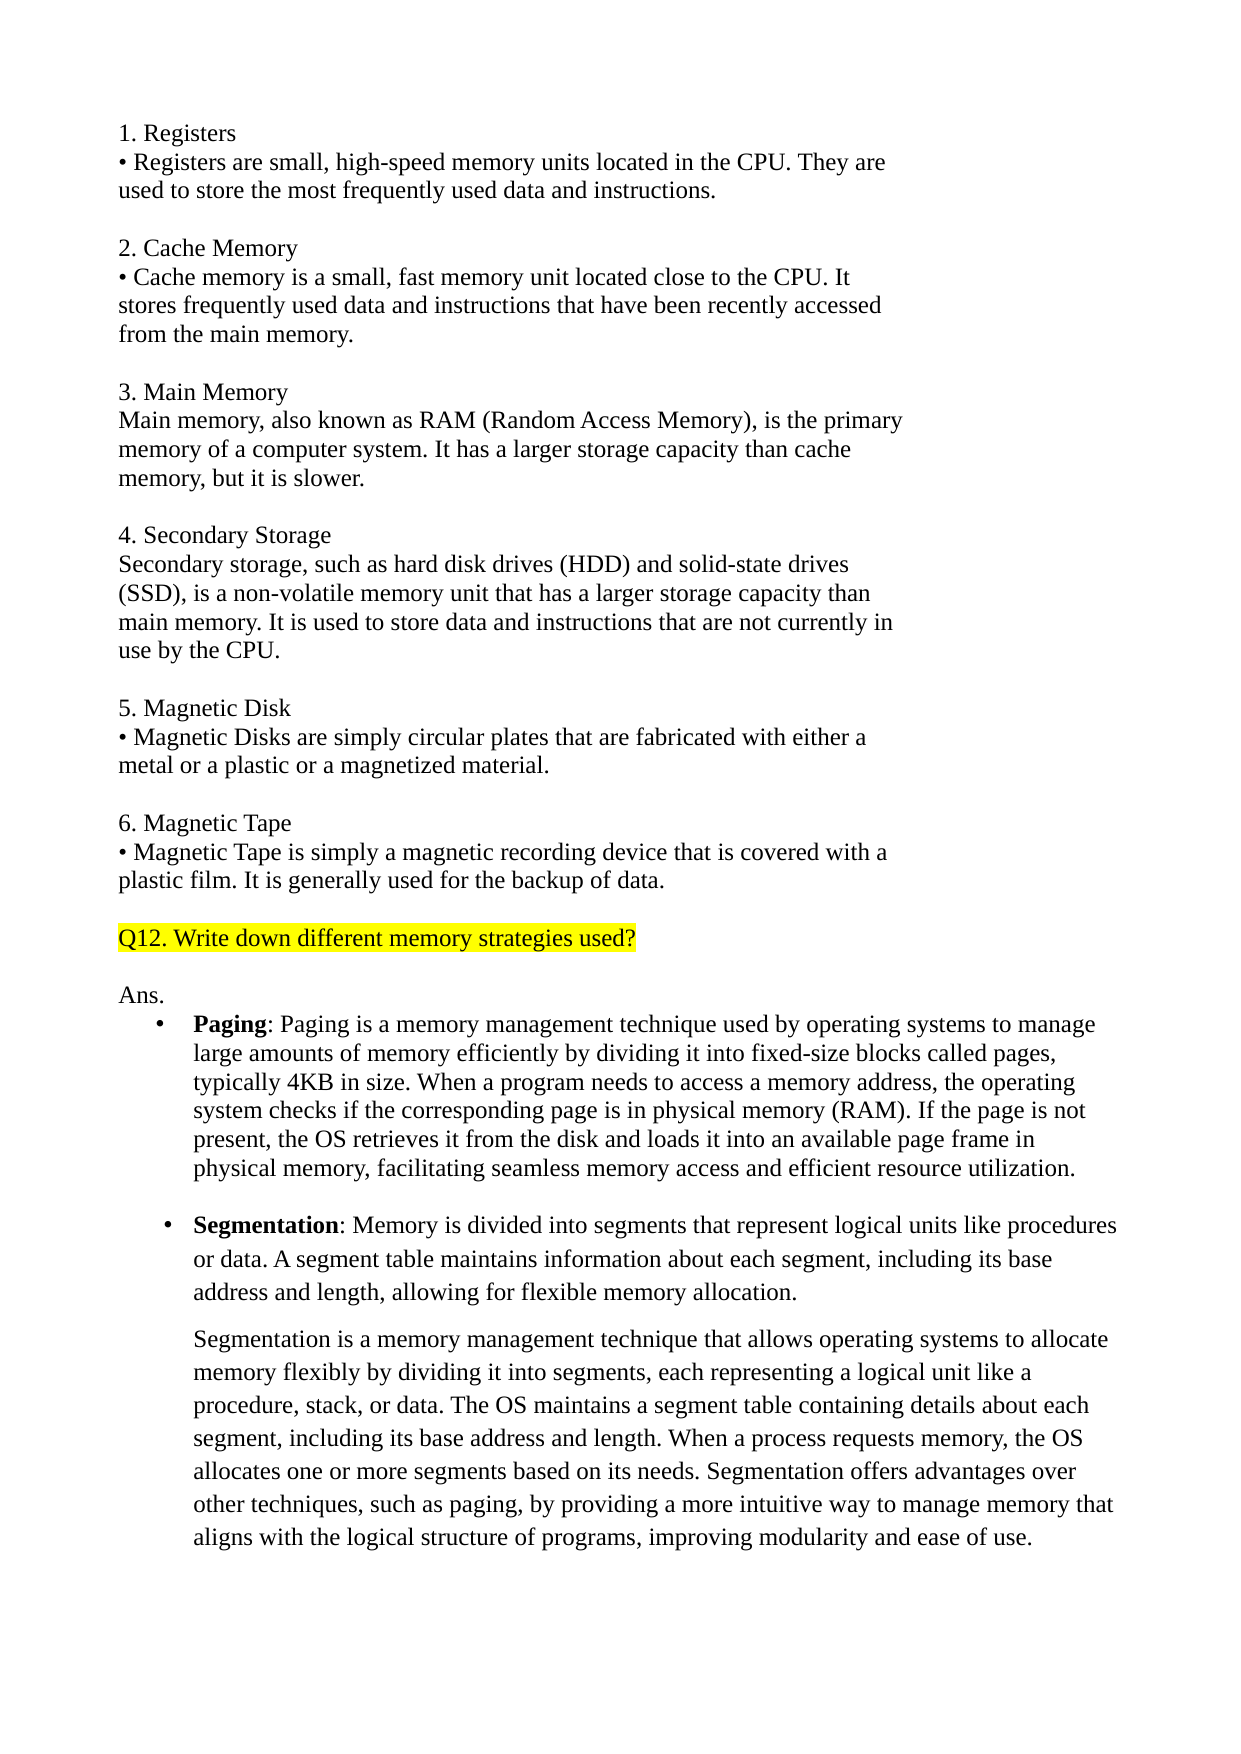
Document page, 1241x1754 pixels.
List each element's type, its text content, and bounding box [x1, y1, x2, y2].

text Main memory, also known as RAM (Random Access Memory), is the primary [118, 406, 1122, 434]
text 2. Cache Memory [118, 233, 1122, 262]
text • Magnetic Disks are simply circular plates that are fabricated with either a [118, 722, 1122, 751]
text Q12. Write down different memory strategies used? [118, 923, 1122, 952]
text (SSD), is a non-volatile memory unit that has a larger storage capacity than [118, 578, 1122, 607]
text stores frequently used data and instructions that have been recently accessed [118, 291, 1122, 319]
text • Registers are small, high-speed memory units located in the CPU. They are [118, 147, 1122, 176]
text • Magnetic Tape is simply a magnetic recording device that is covered with a [118, 837, 1122, 866]
text use by the CPU. [118, 636, 1122, 664]
text Secondary storage, such as hard disk drives (HDD) and solid-state drives [118, 549, 1122, 578]
text Ans. [118, 981, 1122, 1009]
text 4. Secondary Storage [118, 521, 1122, 549]
list Segmentation is a memory management technique that allows operating systems to allocate memory flexibly by dividing it into segments, each representing a logical unit like a procedure, stack, or data. The OS maintains a segment table containing details about each segment, including its base address and length. When a process requests memory, the OS allocates one or more segments based on its needs. Segmentation offers advantages over other techniques, such as paging, by providing a more intuitive way to manage memory that aligns with the logical structure of programs, improving modularity and ease of use. [164, 1324, 1122, 1551]
text plastic film. It is generally used for the backup of data. [118, 866, 1122, 894]
text memory of a computer system. It has a larger storage capacity than cache [118, 434, 1122, 463]
text from the main memory. [118, 319, 1122, 348]
text metal or a plastic or a magnetized material. [118, 751, 1122, 779]
list Paging: Paging is a memory management technique used by operating systems to manage large amounts of memory efficiently by dividing it into fixed-size blocks called pages, typically 4KB in size. When a program needs to access a memory address, the operating system checks if the corresponding page is in physical memory (RAM). If the page is not present, the OS retrieves it from the disk and loads it into an available page frame in physical memory, facilitating seamless memory access and efficient resource utilization. [156, 1009, 1122, 1182]
text 1. Registers [118, 118, 1122, 147]
text 5. Magnetic Disk [118, 693, 1122, 722]
text 3. Main Memory [118, 377, 1122, 406]
text • Cache memory is a small, fast memory unit located close to the CPU. It [118, 262, 1122, 291]
text main memory. It is used to store data and instructions that are not currently in [118, 607, 1122, 636]
text used to store the most frequently used data and instructions. [118, 176, 1122, 204]
text memory, but it is slower. [118, 463, 1122, 492]
list Segmentation: Memory is divided into segments that represent logical units like procedures or data. A segment table maintains information about each segment, including its base address and length, allowing for flexible memory allocation. [164, 1211, 1122, 1305]
text 6. Magnetic Tape [118, 808, 1122, 837]
